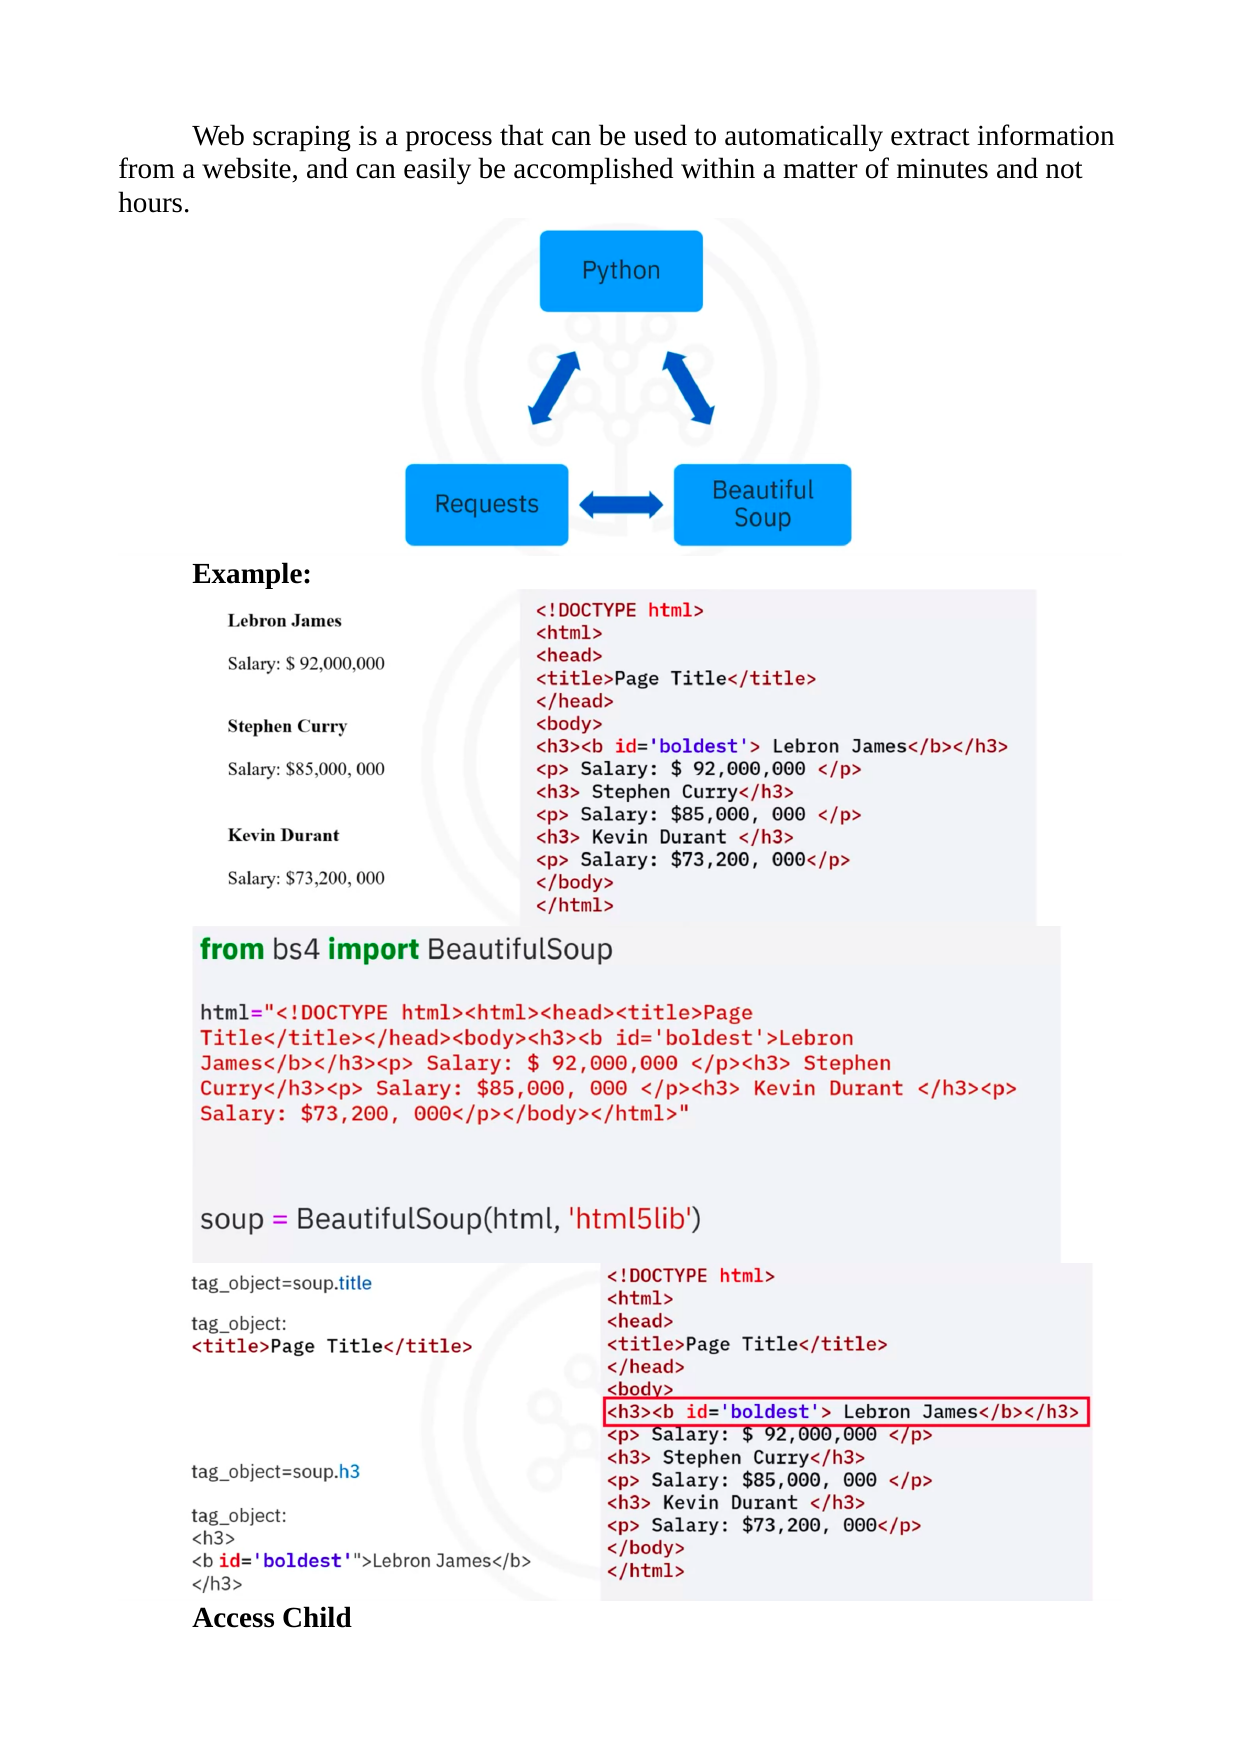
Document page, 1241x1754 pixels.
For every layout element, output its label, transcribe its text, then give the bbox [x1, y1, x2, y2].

text Access Child [118, 1601, 1122, 1634]
picture [118, 589, 1123, 1601]
text Web scraping is a process that can be used to automatically extract information from a website, and can easily be accomplished within a matter of minutes and not hours. [118, 118, 1122, 218]
text Example: [118, 556, 1122, 589]
picture [118, 218, 1123, 556]
